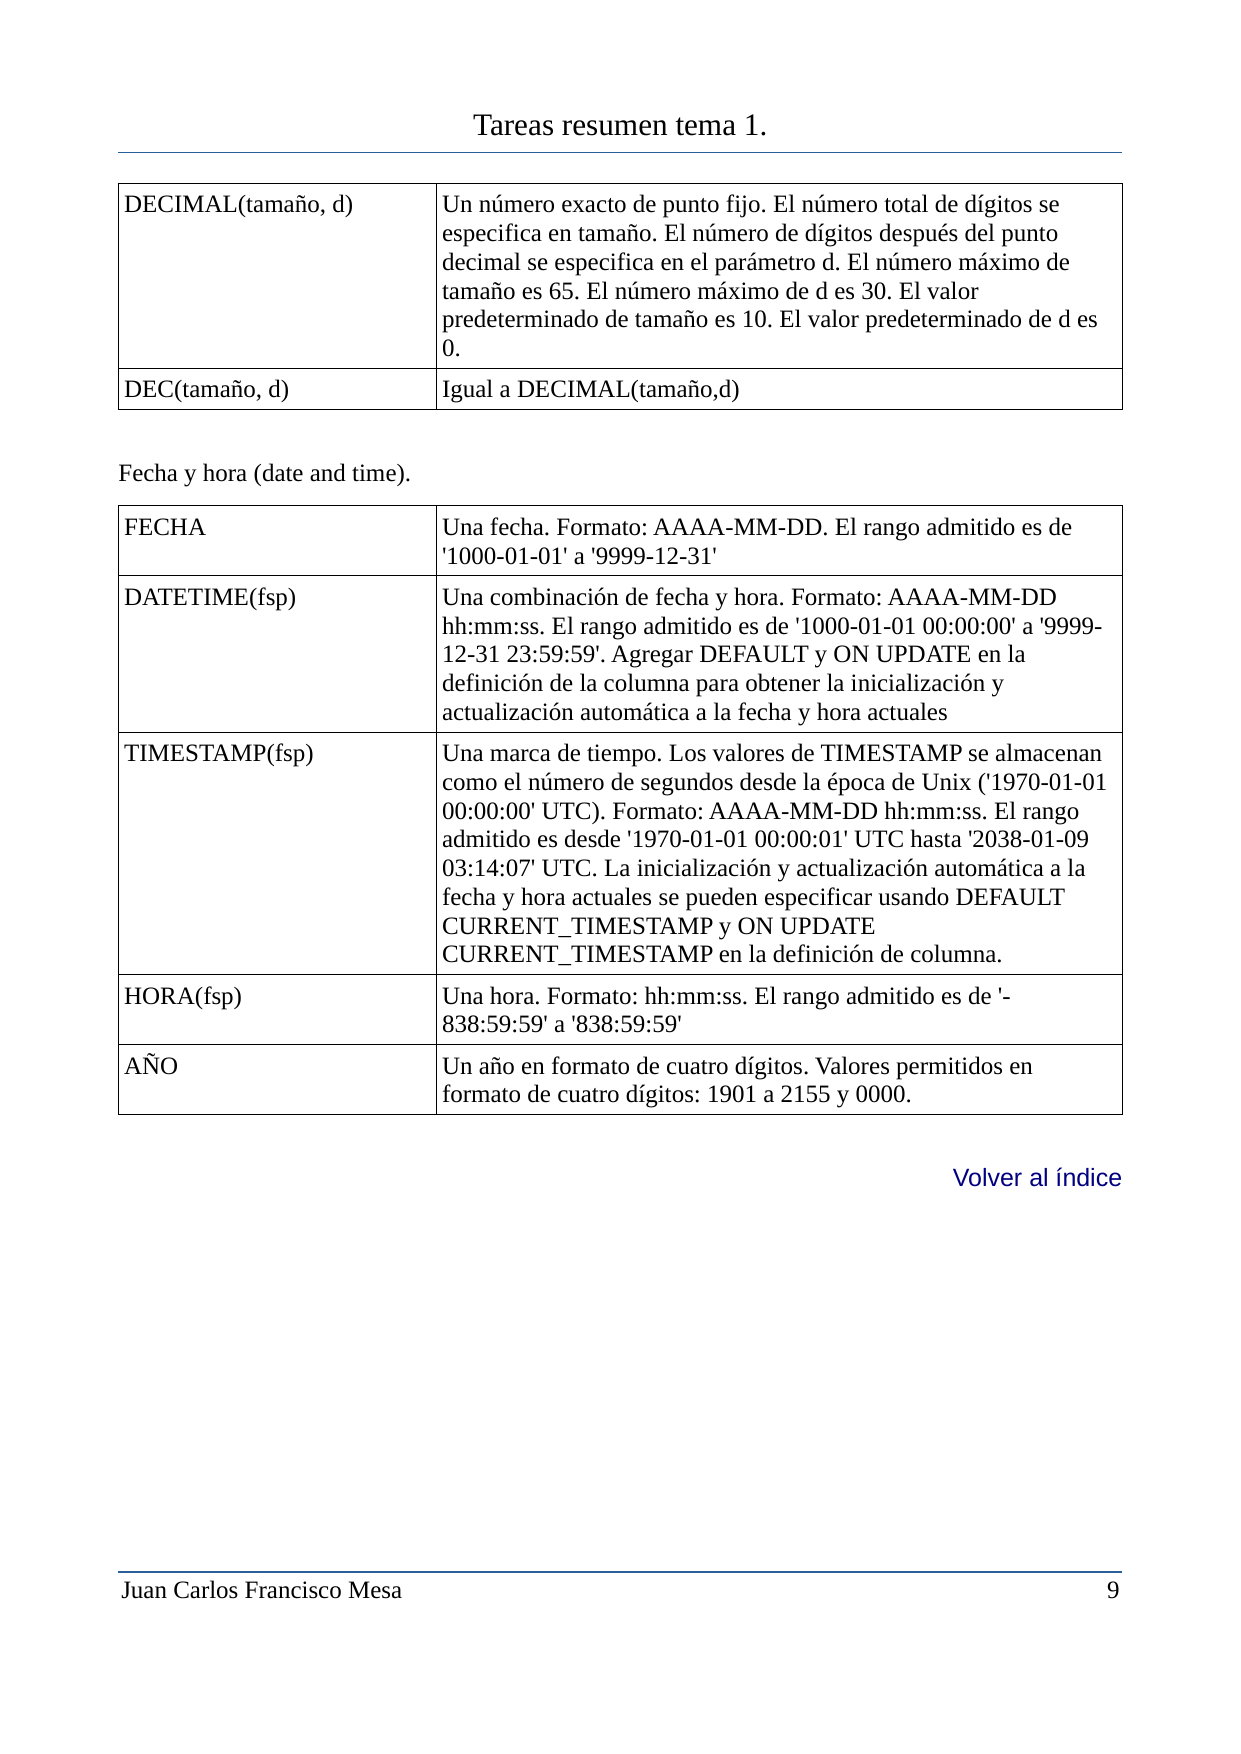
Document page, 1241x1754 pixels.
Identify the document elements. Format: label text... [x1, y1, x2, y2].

table_cell Igual a DECIMAL(tamaño,d) [437, 369, 1122, 409]
text Fecha y hora (date and time). [118, 458, 1122, 486]
table_cell Una marca de tiempo. Los valores de TIMESTAMP se almacenan como el número de segundos desde la época de Unix ('1970-01-01 00:00:00' UTC). Formato: AAAA-MM-DD hh:mm:ss. El rango admitido es desde '1970-01-01 00:00:01' UTC hasta '2038-01-09 03:14:07' UTC. La inicialización y actualización automática a la fecha y hora actuales se pueden especificar usando DEFAULT CURRENT_TIMESTAMP y ON UPDATE CURRENT_TIMESTAMP en la definición de columna. [437, 733, 1122, 974]
table_cell HORA(fsp) [119, 975, 436, 1044]
table_cell Una combinación de fecha y hora. Formato: AAAA-MM-DD hh:mm:ss. El rango admitido es de '1000-01-01 00:00:00' a '9999-12-31 23:59:59'. Agregar DEFAULT y ON UPDATE en la definición de la columna para obtener la inicialización y actualización automática a la fecha y hora actuales [437, 576, 1122, 732]
table_cell DATETIME(fsp) [119, 576, 436, 732]
table_header FECHA [119, 506, 436, 575]
table_cell Una hora. Formato: hh:mm:ss. El rango admitido es de '-838:59:59' a '838:59:59' [437, 975, 1122, 1044]
table_cell AÑO [119, 1045, 436, 1114]
text Volver al índice [118, 1163, 1122, 1191]
table_cell DEC(tamaño, d) [119, 369, 436, 409]
table_cell Un año en formato de cuatro dígitos. Valores permitidos en formato de cuatro dígitos: 1901 a 2155 y 0000. [437, 1045, 1122, 1114]
table_cell DECIMAL(tamaño, d) [119, 184, 436, 368]
table_header Una fecha. Formato: AAAA-MM-DD. El rango admitido es de '1000-01-01' a '9999-12-31' [437, 506, 1122, 575]
table_cell TIMESTAMP(fsp) [119, 733, 436, 974]
table_cell Un número exacto de punto fijo. El número total de dígitos se especifica en tamaño. El número de dígitos después del punto decimal se especifica en el parámetro d. El número máximo de tamaño es 65. El número máximo de d es 30. El valor predeterminado de tamaño es 10. El valor predeterminado de d es 0. [437, 184, 1122, 368]
